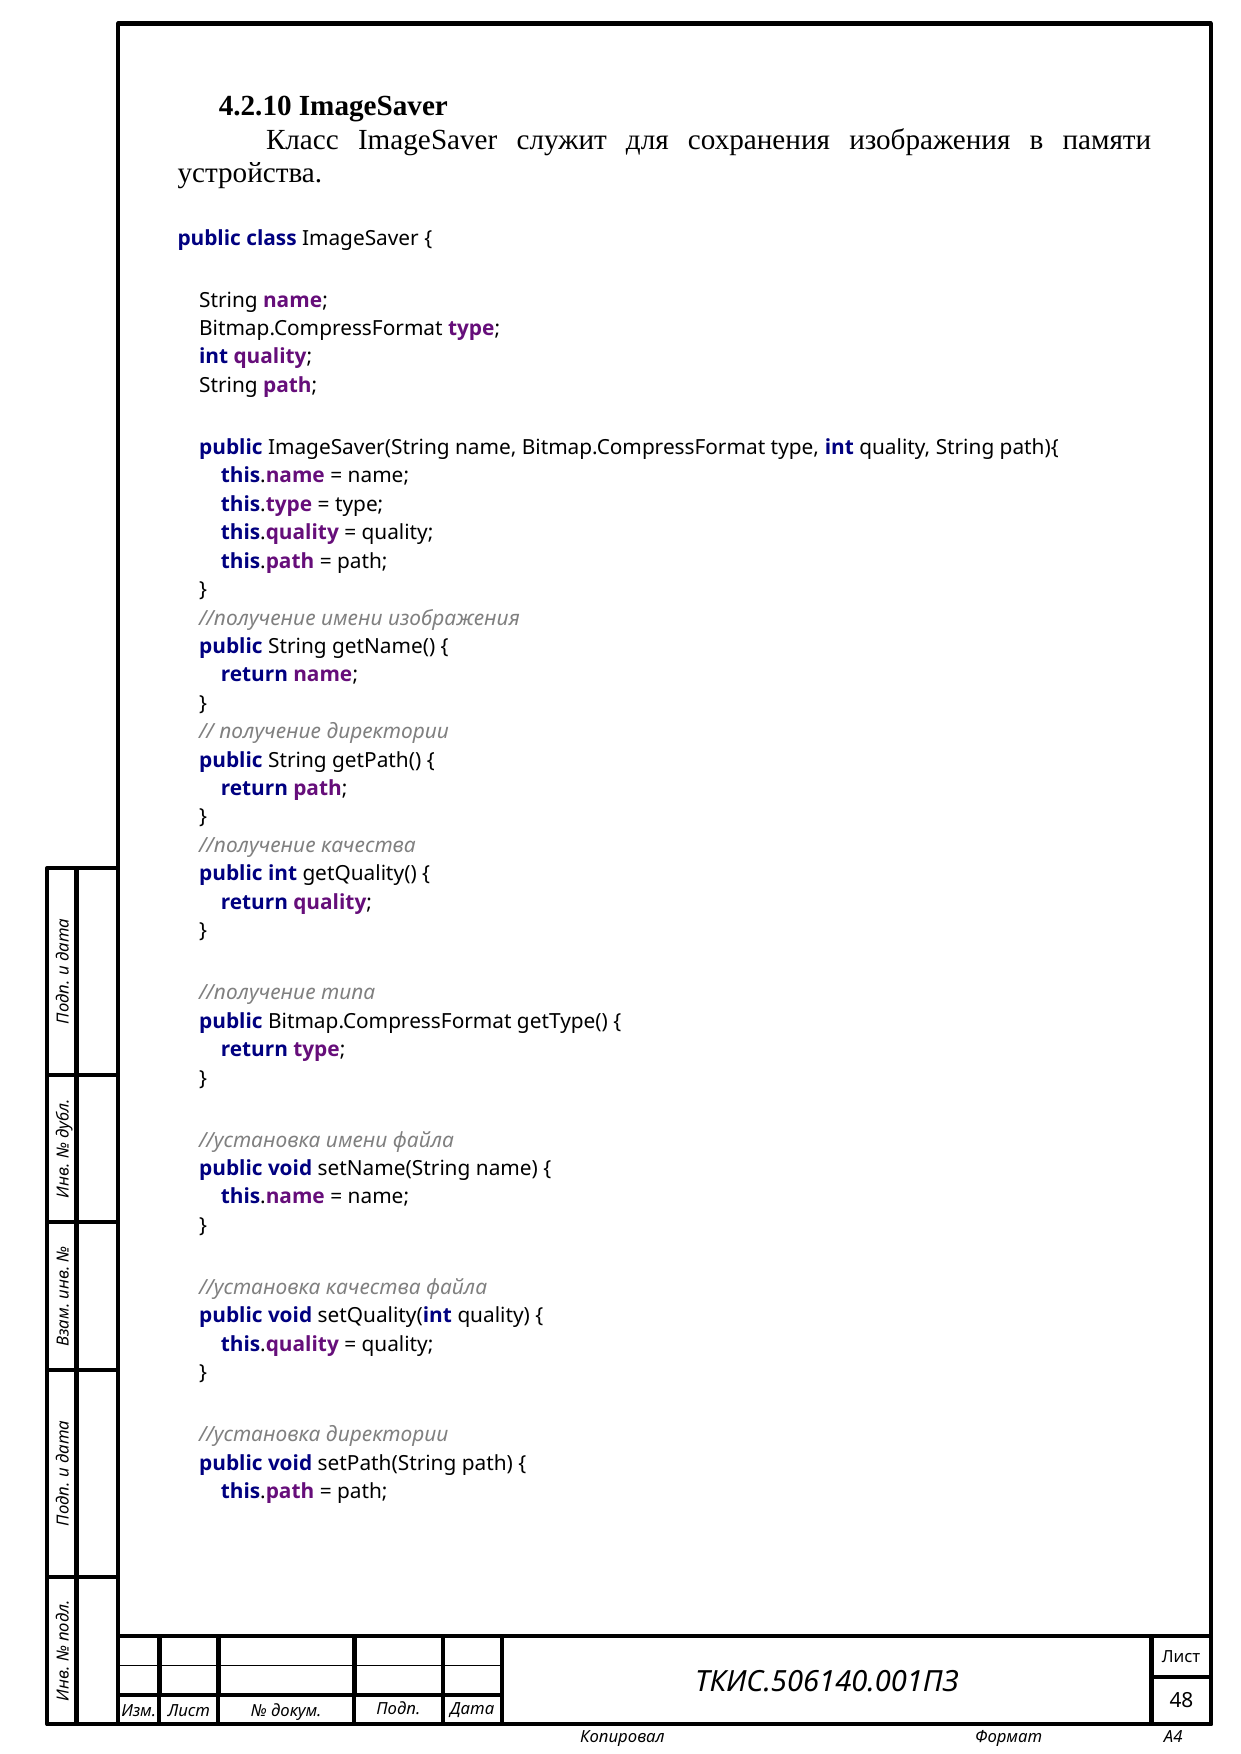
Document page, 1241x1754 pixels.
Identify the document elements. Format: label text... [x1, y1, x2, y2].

text Класс ImageSaver служит для сохранения изображения в памяти устройства. [177, 122, 1152, 189]
subtitle ImageSaver [218, 88, 1152, 122]
